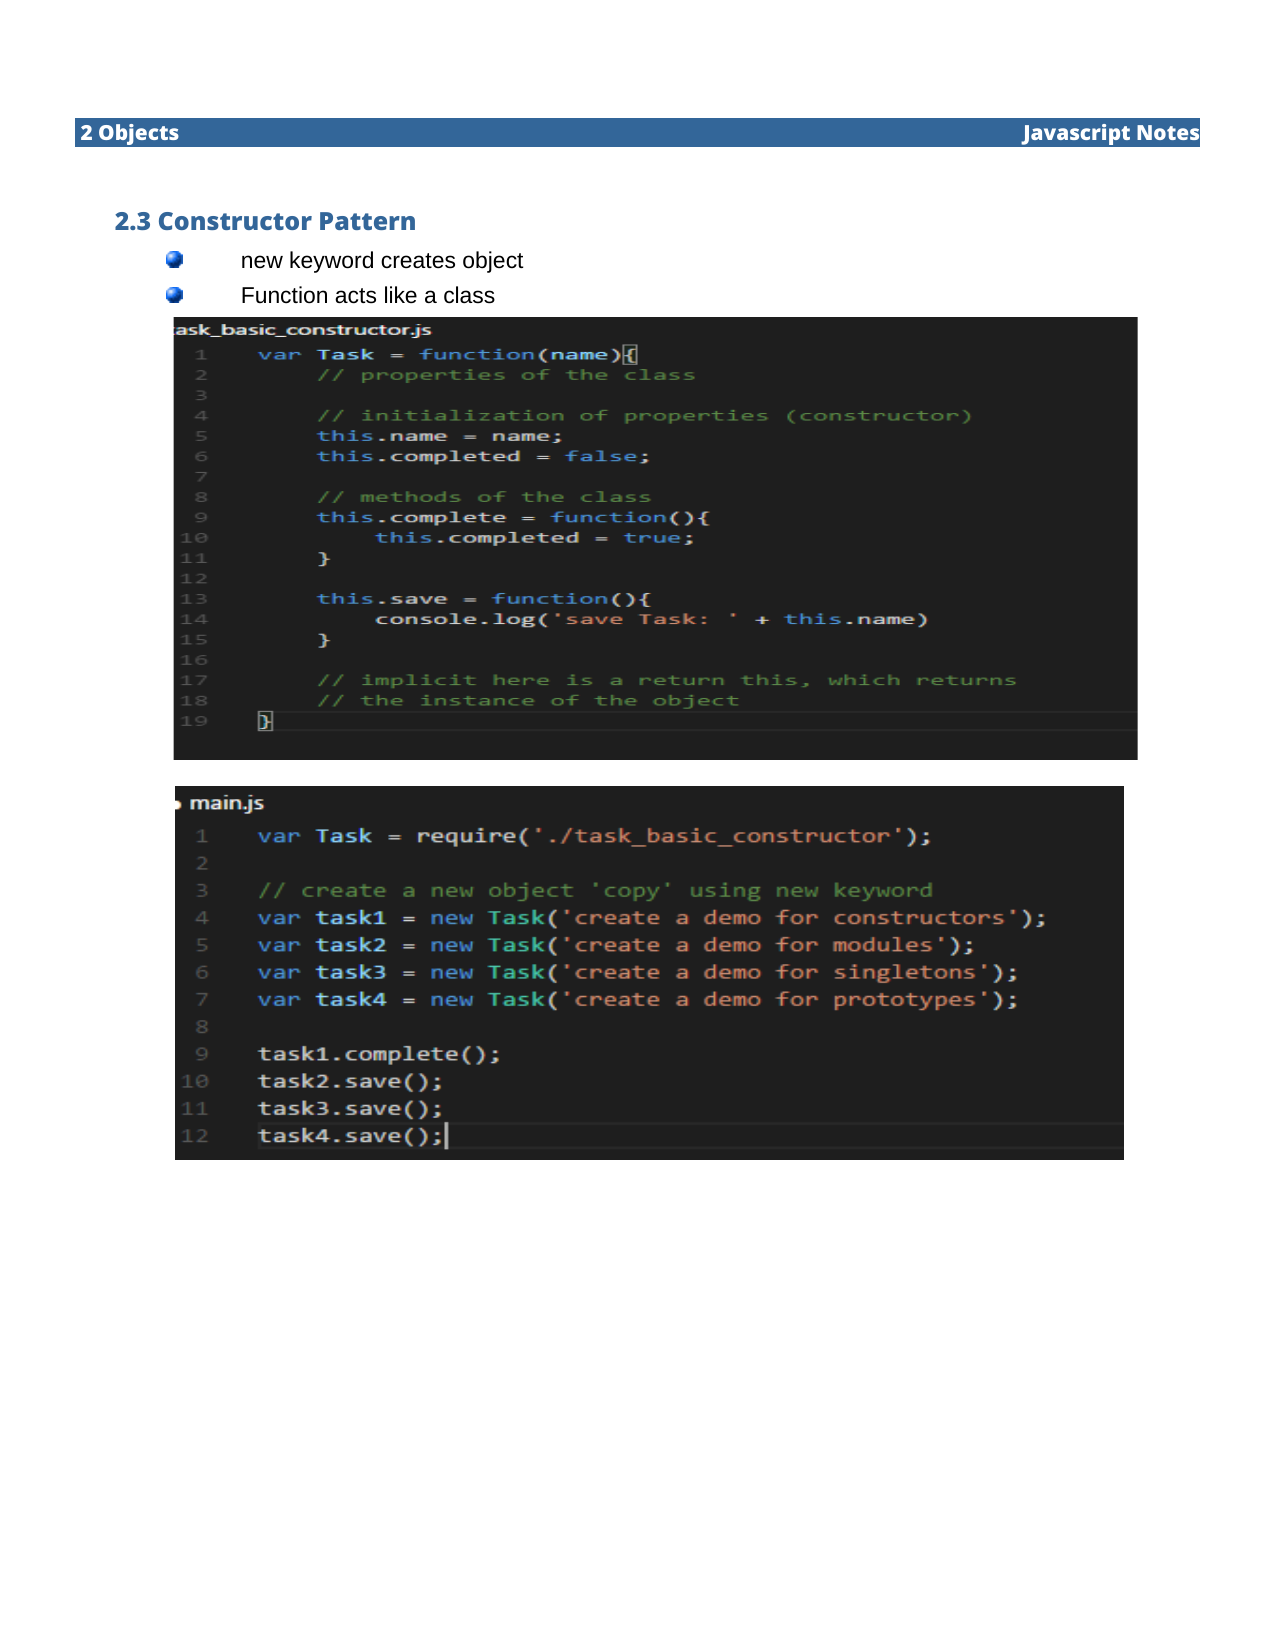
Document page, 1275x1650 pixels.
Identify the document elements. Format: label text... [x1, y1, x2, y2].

picture [166, 251, 183, 268]
picture [173, 317, 1129, 546]
list Function acts like a class [166, 282, 1200, 308]
picture [166, 287, 183, 303]
list new keyword creates object [166, 247, 1200, 273]
subtitle Constructor Pattern [75, 203, 1200, 238]
picture [175, 786, 1115, 862]
